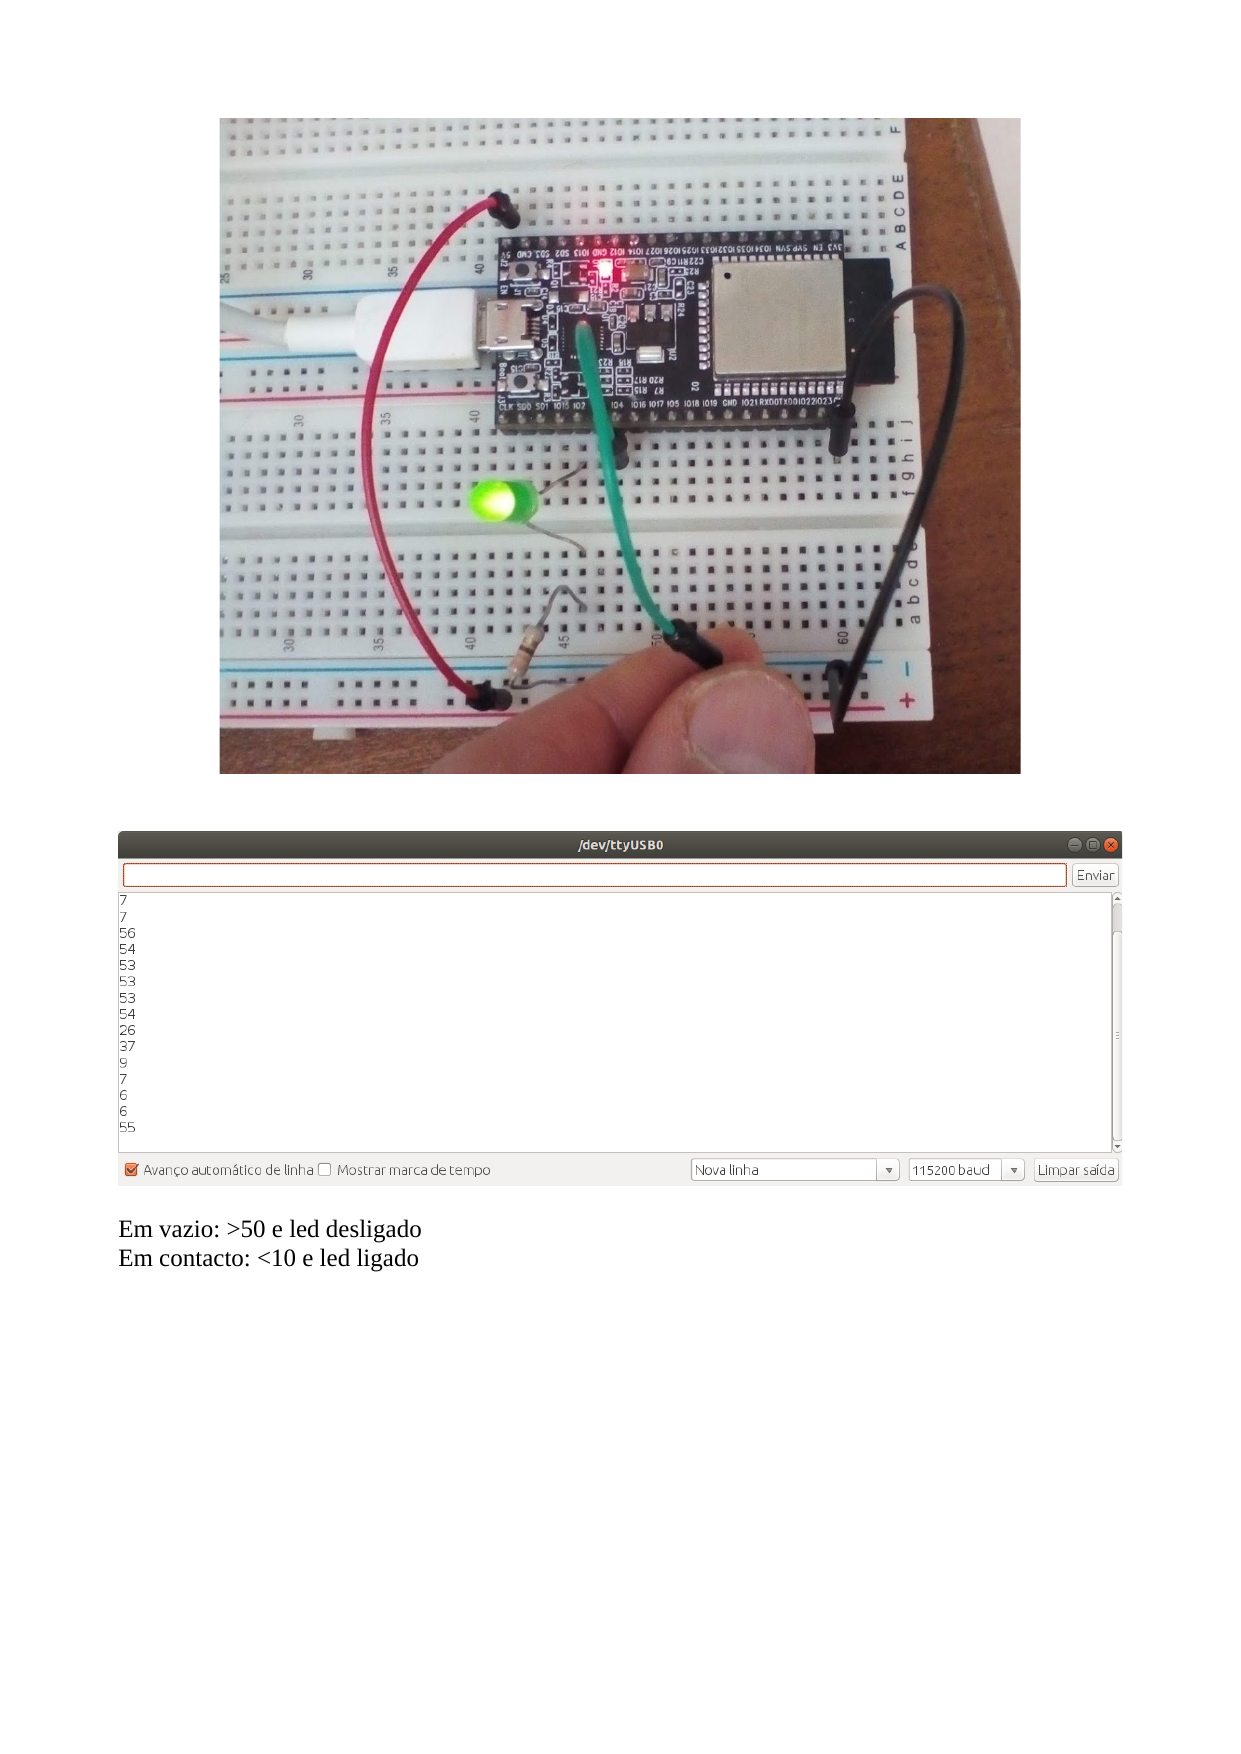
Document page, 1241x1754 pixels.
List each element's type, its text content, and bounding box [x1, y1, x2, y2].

picture [118, 831, 1123, 1186]
text Em vazio: >50 e led desligado [118, 1214, 1122, 1243]
text Em contacto: <10 e led ligado [118, 1243, 1122, 1271]
picture [219, 118, 1021, 774]
